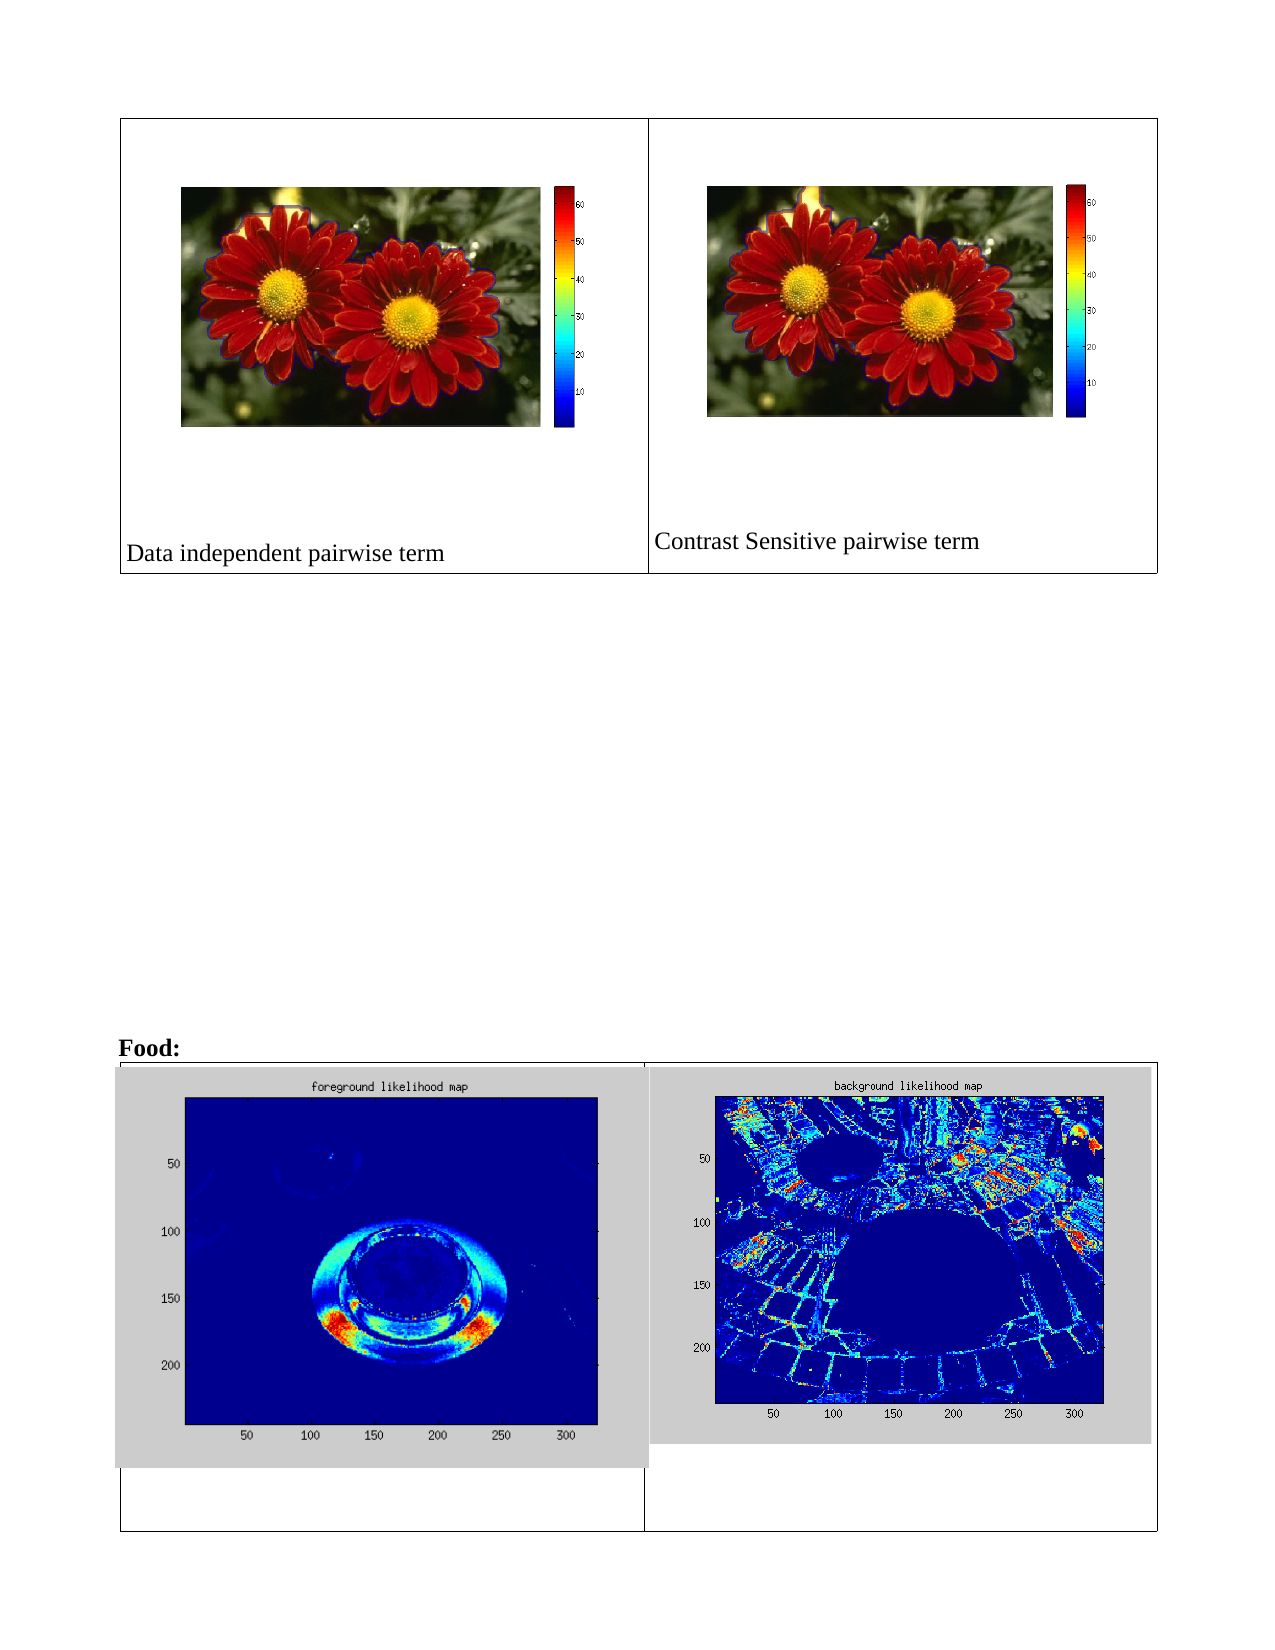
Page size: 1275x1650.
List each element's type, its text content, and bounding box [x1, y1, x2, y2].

table_header [121, 1468, 644, 1531]
table_header [645, 1063, 1157, 1531]
text Food: [118, 1033, 1157, 1062]
table_header [121, 1063, 644, 1067]
picture [115, 1067, 1152, 1468]
picture [126, 152, 643, 481]
table_cell Contrast Sensitive pairwise term [649, 119, 1157, 573]
table_cell Data independent pairwise term [121, 119, 648, 573]
picture [654, 152, 1152, 469]
